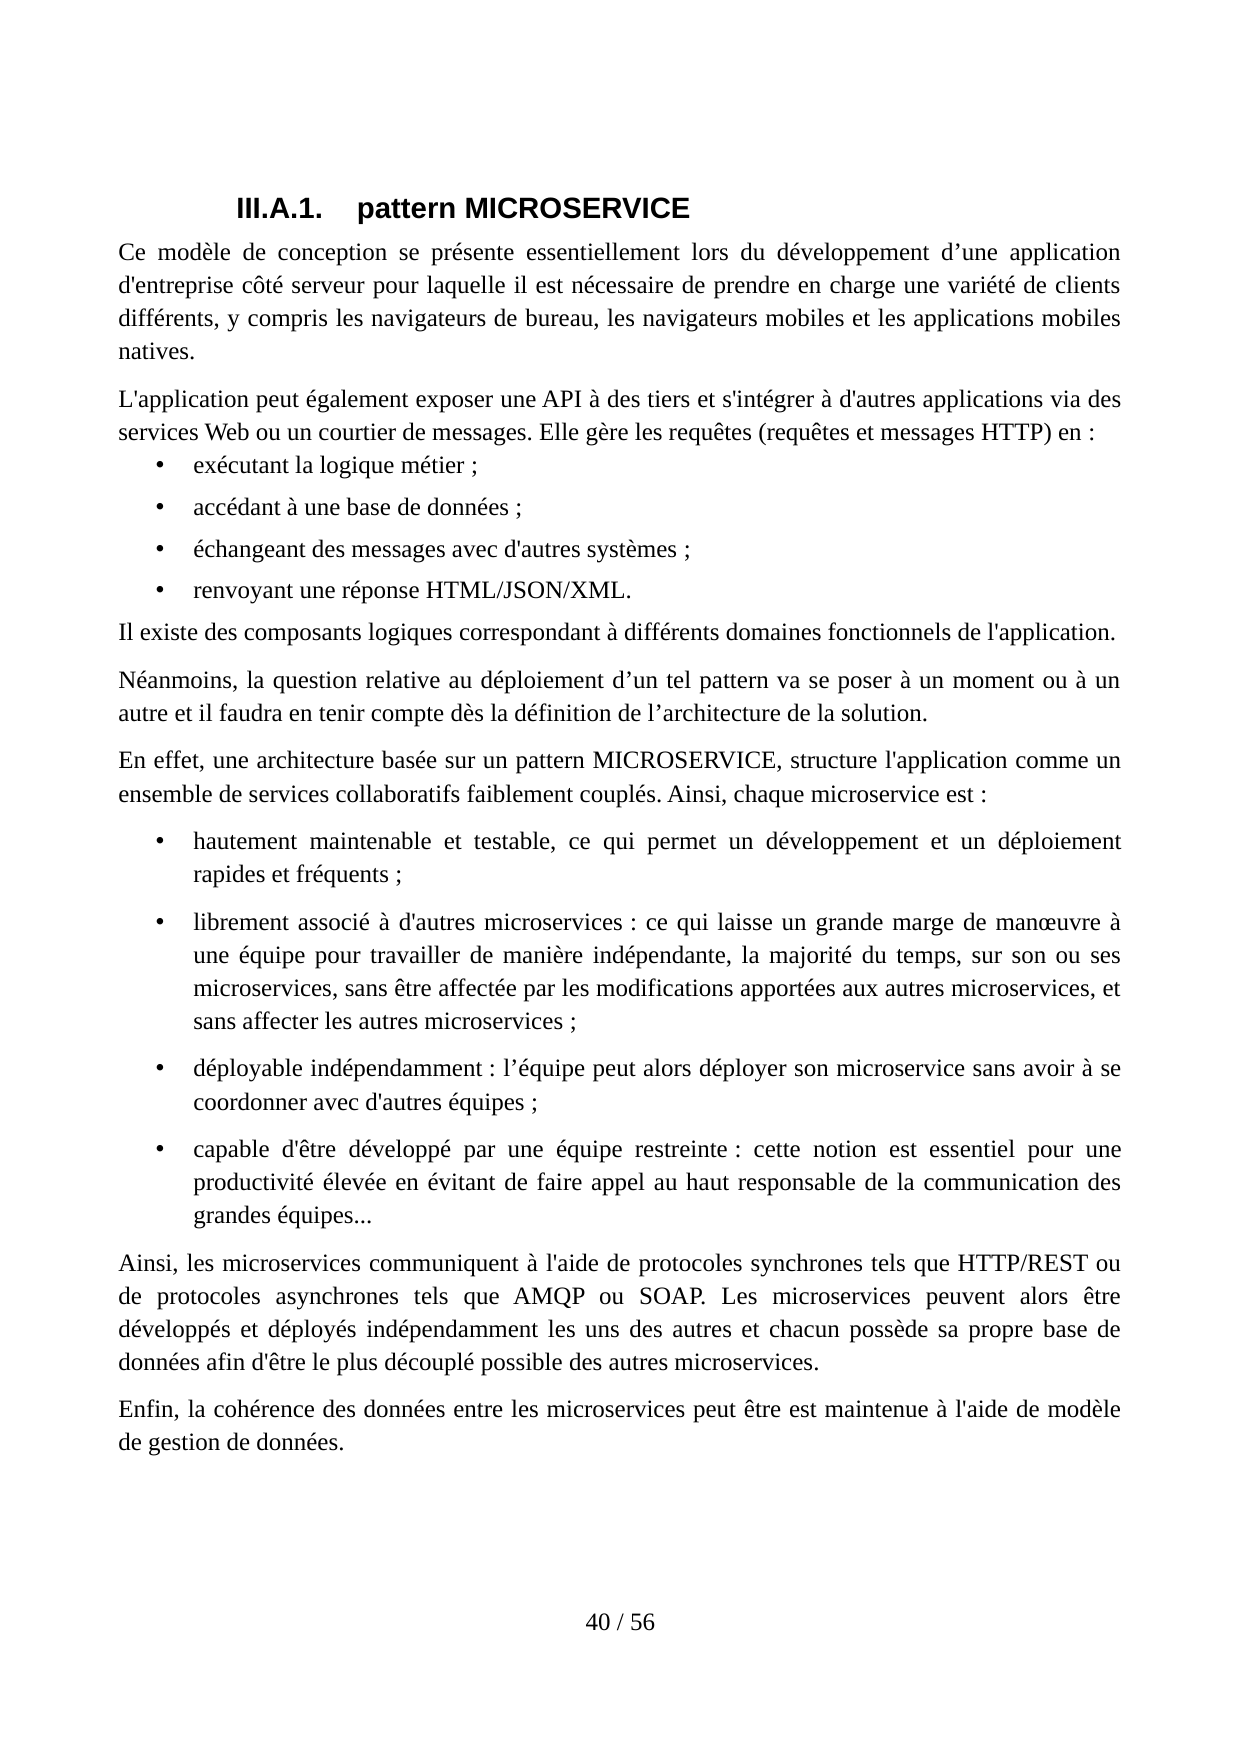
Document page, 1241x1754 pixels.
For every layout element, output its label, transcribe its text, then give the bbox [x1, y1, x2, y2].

text Ce modèle de conception se présente essentiellement lors du développement d’une application d'entreprise côté serveur pour laquelle il est nécessaire de prendre en charge une variété de clients différents, y compris les navigateurs de bureau, les navigateurs mobiles et les applications mobiles natives. [118, 237, 1122, 365]
list renvoyant une réponse HTML/JSON/XML. [156, 576, 1122, 604]
text Néanmoins, la question relative au déploiement d’un tel pattern va se poser à un moment ou à un autre et il faudra en tenir compte dès la définition de l’architecture de la solution. [118, 665, 1122, 727]
list accédant à une base de données ; [156, 492, 1122, 521]
list hautement maintenable et testable, ce qui permet un développement et un déploiement rapides et fréquents ; [156, 826, 1122, 888]
subtitle pattern MICROSERVICE [118, 191, 1122, 225]
list capable d'être développé par une équipe restreinte : cette notion est essentiel pour une productivité élevée en évitant de faire appel au haut responsable de la communication des grandes équipes... [156, 1134, 1122, 1229]
list librement associé à d'autres microservices : ce qui laisse un grande marge de manœuvre à une équipe pour travailler de manière indépendante, la majorité du temps, sur son ou ses microservices, sans être affectée par les modifications apportées aux autres microservices, et sans affecter les autres microservices ; [156, 907, 1122, 1035]
text L'application peut également exposer une API à des tiers et s'intégrer à d'autres applications via des services Web ou un courtier de messages. Elle gère les requêtes (requêtes et messages HTTP) en : [118, 384, 1122, 446]
text Il existe des composants logiques correspondant à différents domaines fonctionnels de l'application. [118, 617, 1122, 646]
text Enfin, la cohérence des données entre les microservices peut être est maintenue à l'aide de modèle de gestion de données. [118, 1394, 1122, 1456]
list échangeant des messages avec d'autres systèmes ; [156, 534, 1122, 562]
list déployable indépendamment : l’équipe peut alors déployer son microservice sans avoir à se coordonner avec d'autres équipes ; [156, 1053, 1122, 1115]
text En effet, une architecture basée sur un pattern MICROSERVICE, structure l'application comme un ensemble de services collaboratifs faiblement couplés. Ainsi, chaque microservice est : [118, 746, 1122, 807]
list exécutant la logique métier ; [156, 450, 1122, 479]
text Ainsi, les microservices communiquent à l'aide de protocoles synchrones tels que HTTP/REST ou de protocoles asynchrones tels que AMQP ou SOAP. Les microservices peuvent alors être développés et déployés indépendamment les uns des autres et chacun possède sa propre base de données afin d'être le plus découplé possible des autres microservices. [118, 1248, 1122, 1376]
